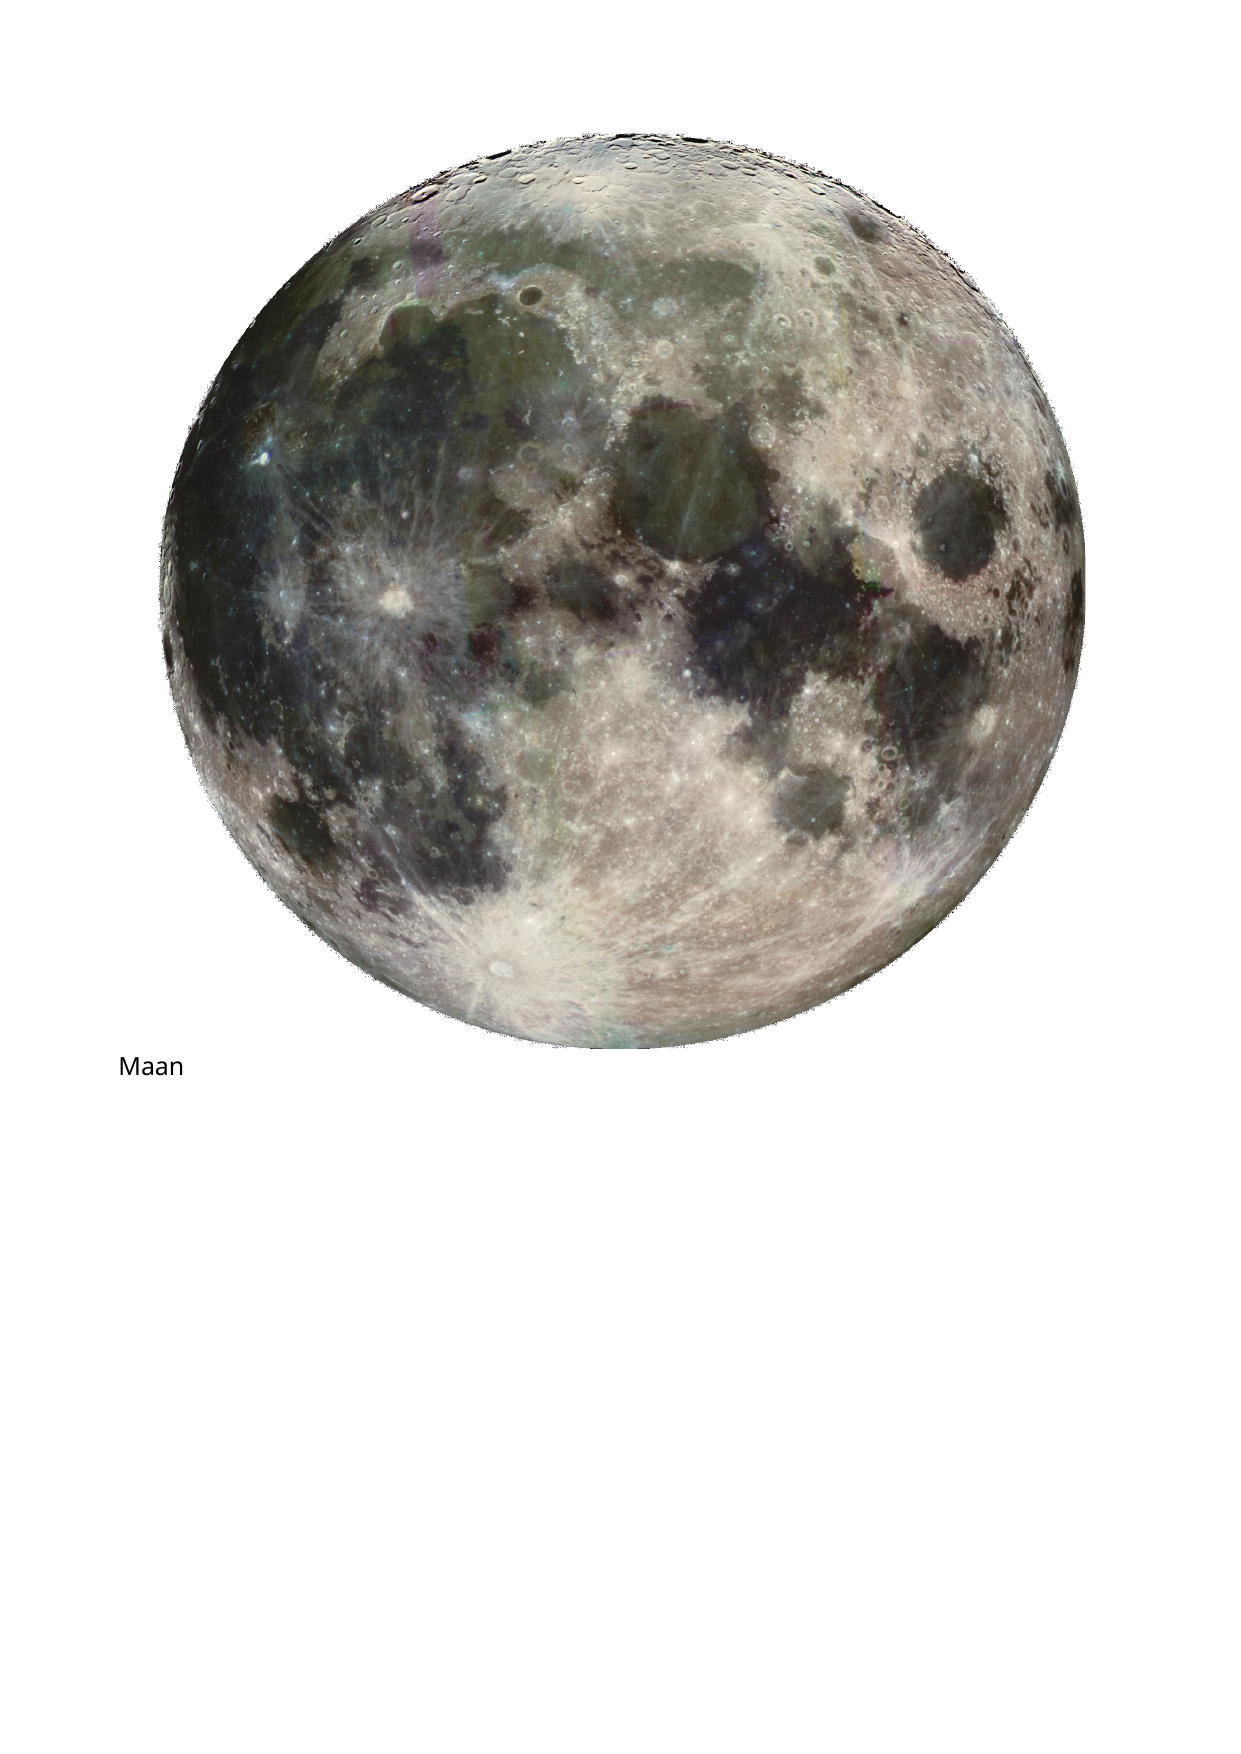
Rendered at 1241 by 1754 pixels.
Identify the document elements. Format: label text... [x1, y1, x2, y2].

picture [154, 118, 1086, 1049]
text Maan [118, 118, 1122, 1083]
